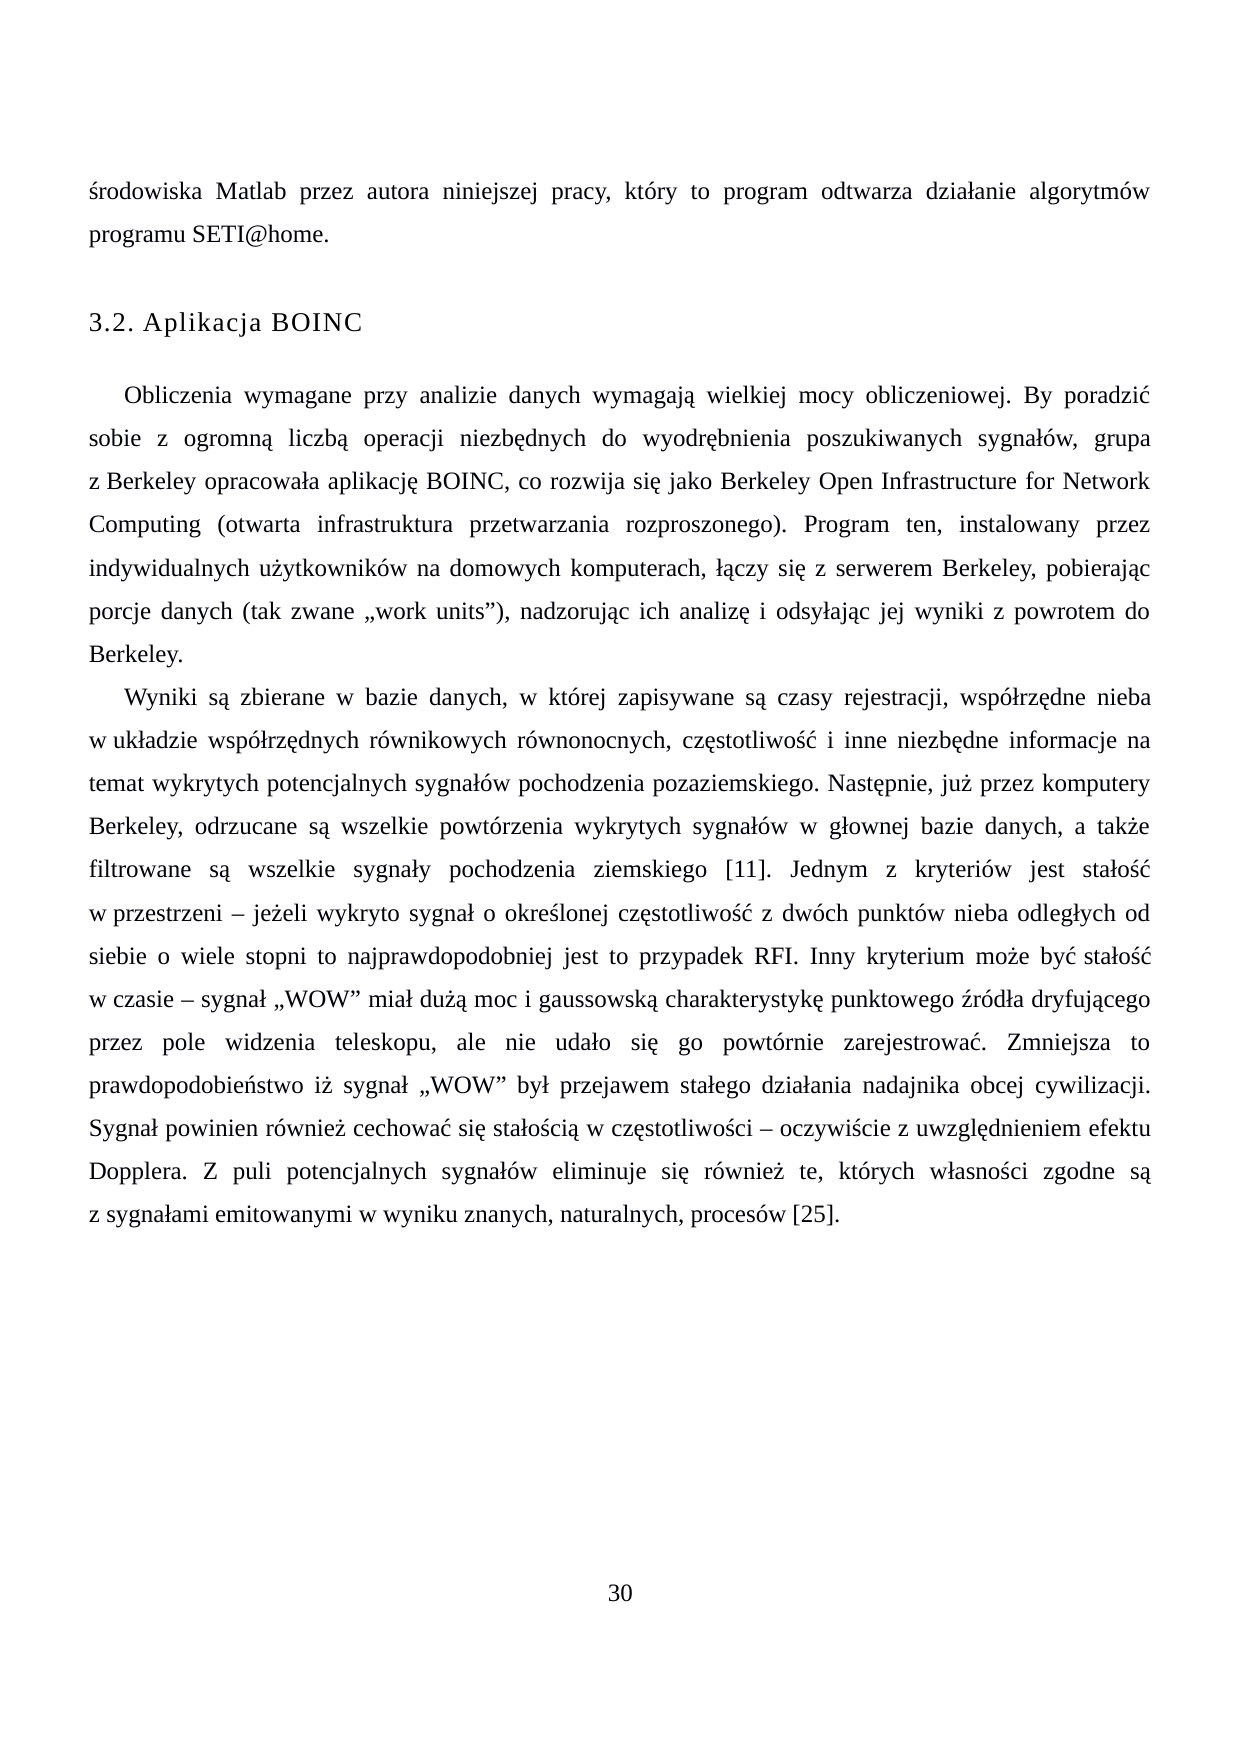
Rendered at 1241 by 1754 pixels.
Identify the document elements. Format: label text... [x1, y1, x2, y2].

text Obliczenia wymagane przy analizie danych wymagają wielkiej mocy obliczeniowej. By poradzić sobie z ogromną liczbą operacji niezbędnych do wyodrębnienia poszukiwanych sygnałów, grupa z Berkeley opracowała aplikację BOINC, co rozwija się jako Berkeley Open Infrastructure for Network Computing (otwarta infrastruktura przetwarzania rozproszonego). Program ten, instalowany przez indywidualnych użytkowników na domowych komputerach, łączy się z serwerem Berkeley, pobierając porcje danych (tak zwane „work units”), nadzorując ich analizę i odsyłając jej wyniki z powrotem do Berkeley. [88, 380, 1152, 668]
text Wyniki są zbierane w bazie danych, w której zapisywane są czasy rejestracji, współrzędne nieba w układzie współrzędnych równikowych równonocnych, częstotliwość i inne niezbędne informacje na temat wykrytych potencjalnych sygnałów pochodzenia pozaziemskiego. Następnie, już przez komputery Berkeley, odrzucane są wszelkie powtórzenia wykrytych sygnałów w głownej bazie danych, a także filtrowane są wszelkie sygnały pochodzenia ziemskiego [11]. Jednym z kryteriów jest stałość w przestrzeni – jeżeli wykryto sygnał o określonej częstotliwość z dwóch punktów nieba odległych od siebie o wiele stopni to najprawdopodobniej jest to przypadek RFI. Inny kryterium może być stałość w czasie – sygnał „WOW” miał dużą moc i gaussowską charakterystykę punktowego źródła dryfującego przez pole widzenia teleskopu, ale nie udało się go powtórnie zarejestrować. Zmniejsza to prawdopodobieństwo iż sygnał „WOW” był przejawem stałego działania nadajnika obcej cywilizacji. Sygnał powinien również cechować się stałością w częstotliwości – oczywiście z uwzględnieniem efektu Dopplera. Z puli potencjalnych sygnałów eliminuje się również te, których własności zgodne są z sygnałami emitowanymi w wyniku znanych, naturalnych, procesów [25]. [88, 682, 1152, 1228]
text środowiska Matlab przez autora niniejszej pracy, który to program odtwarza działanie algorytmów programu SETI@home. [88, 176, 1152, 248]
subtitle 3.2. Aplikacja BOINC [88, 306, 1152, 337]
